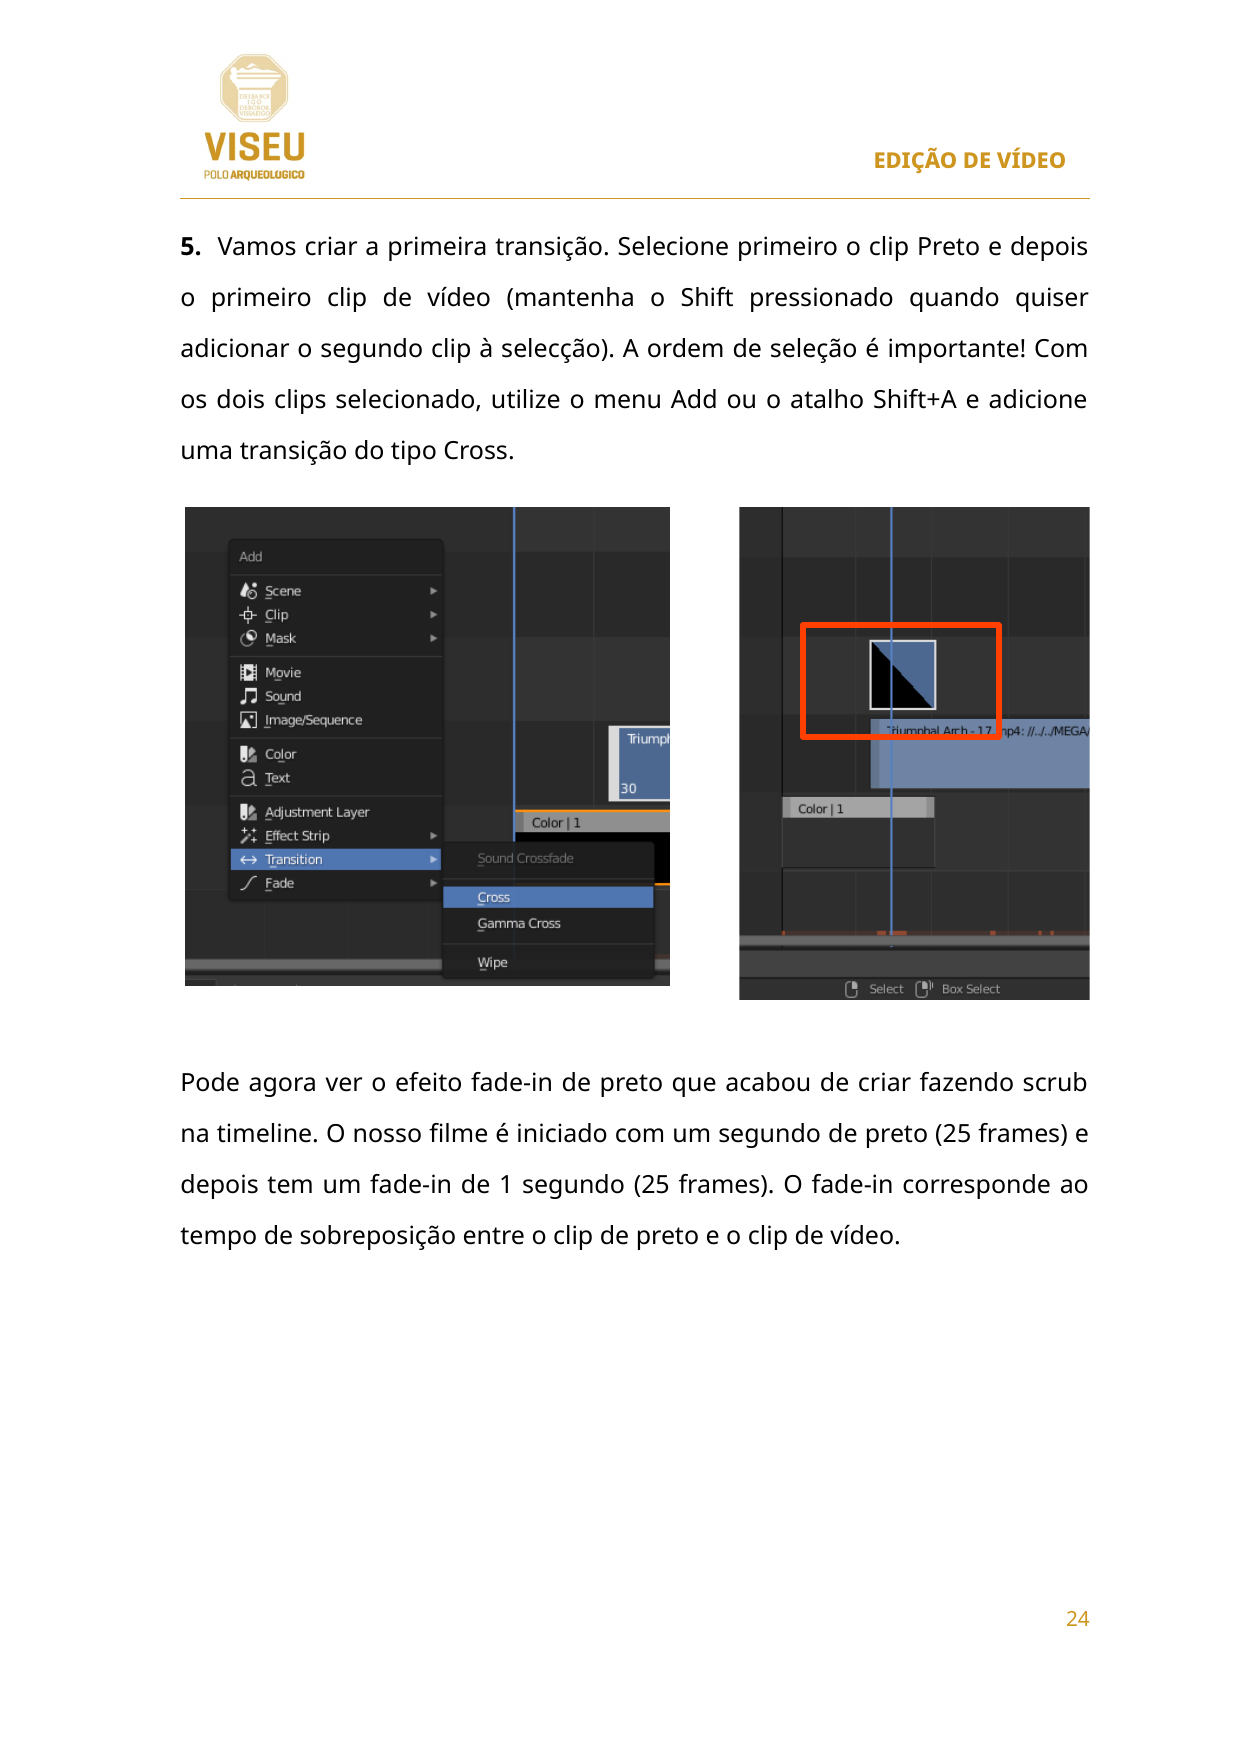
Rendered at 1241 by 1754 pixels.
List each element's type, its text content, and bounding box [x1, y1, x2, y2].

text Pode agora ver o efeito fade-in de preto que acabou de criar fazendo scrub na timeline. O nosso filme é iniciado com um segundo de preto (25 frames) e depois tem um fade-in de 1 segundo (25 frames). O fade-in corresponde ao tempo de sobreposição entre o clip de preto e o clip de vídeo. [180, 1065, 1090, 1252]
picture [739, 507, 1090, 1000]
text 5. Vamos criar a primeira transição. Selecione primeiro o clip Preto e depois o primeiro clip de vídeo (mantenha o Shift pressionado quando quiser adicionar o segundo clip à selecção). A ordem de seleção é importante! Com os dois clips selecionado, utilize o menu Add ou o atalho Shift+A e adicione uma transição do tipo Cross. [180, 228, 1090, 466]
picture [185, 507, 670, 986]
